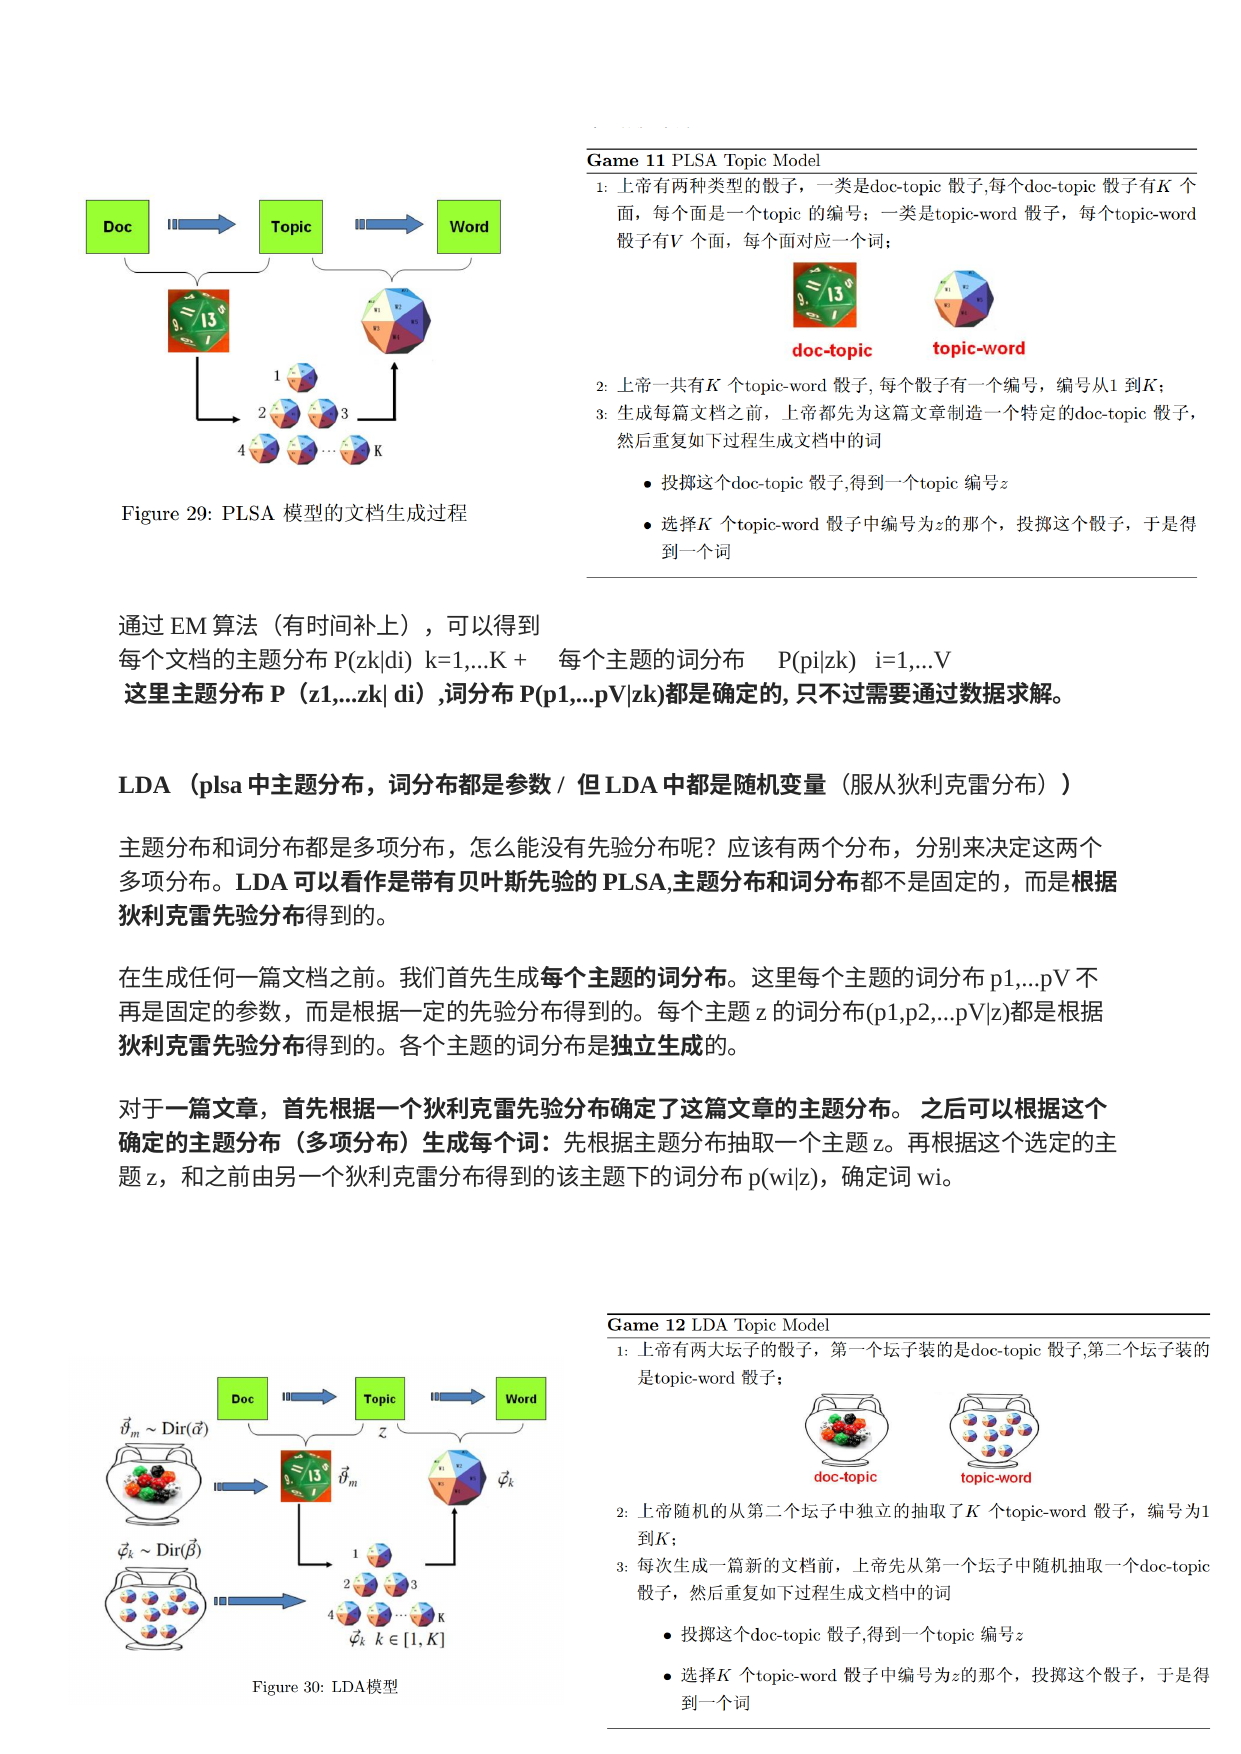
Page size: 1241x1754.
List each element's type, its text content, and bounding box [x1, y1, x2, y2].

text 主题分布和词分布都是多项分布，怎么能没有先验分布呢？应该有两个分布，分别来决定这两个多项分布。LDA可以看作是带有贝叶斯先验的PLSA,主题分布和词分布都不是固定的，而是根据狄利克雷先验分布得到的。 [118, 829, 1122, 931]
picture [85, 164, 542, 546]
picture [581, 1293, 1240, 1741]
text 通过EM算法（有时间补上），可以得到 [118, 607, 1122, 641]
text 每个文档的主题分布P(zk|di) k=1,...K + 每个主题的词分布 P(pi|zk) i=1,...V [118, 641, 1122, 675]
text 对于一篇文章，首先根据一个狄利克雷先验分布确定了这篇文章的主题分布。 之后可以根据这个确定的主题分布（多项分布）生成每个词：先根据主题分布抽取一个主题z。再根据这个选定的主题z，和之前由另一个狄利克雷分布得到的该主题下的词分布p(wi|z)，确定词wi。 [118, 1090, 1122, 1192]
text 这里主题分布P（z1,...zk| di）,词分布P(p1,...pV|zk)都是确定的, 只不过需要通过数据求解。 [118, 675, 1122, 709]
picture [558, 127, 1211, 600]
text LDA （plsa中主题分布，词分布都是参数 / 但LDA中都是随机变量（服从狄利克雷分布）） [118, 766, 1122, 800]
text 在生成任何一篇文档之前。我们首先生成每个主题的词分布。这里每个主题的词分布p1,...pV不再是固定的参数，而是根据一定的先验分布得到的。每个主题z的词分布(p1,p2,...pV|z)都是根据狄利克雷先验分布得到的。各个主题的词分布是独立生成的。 [118, 959, 1122, 1061]
picture [67, 1356, 564, 1705]
